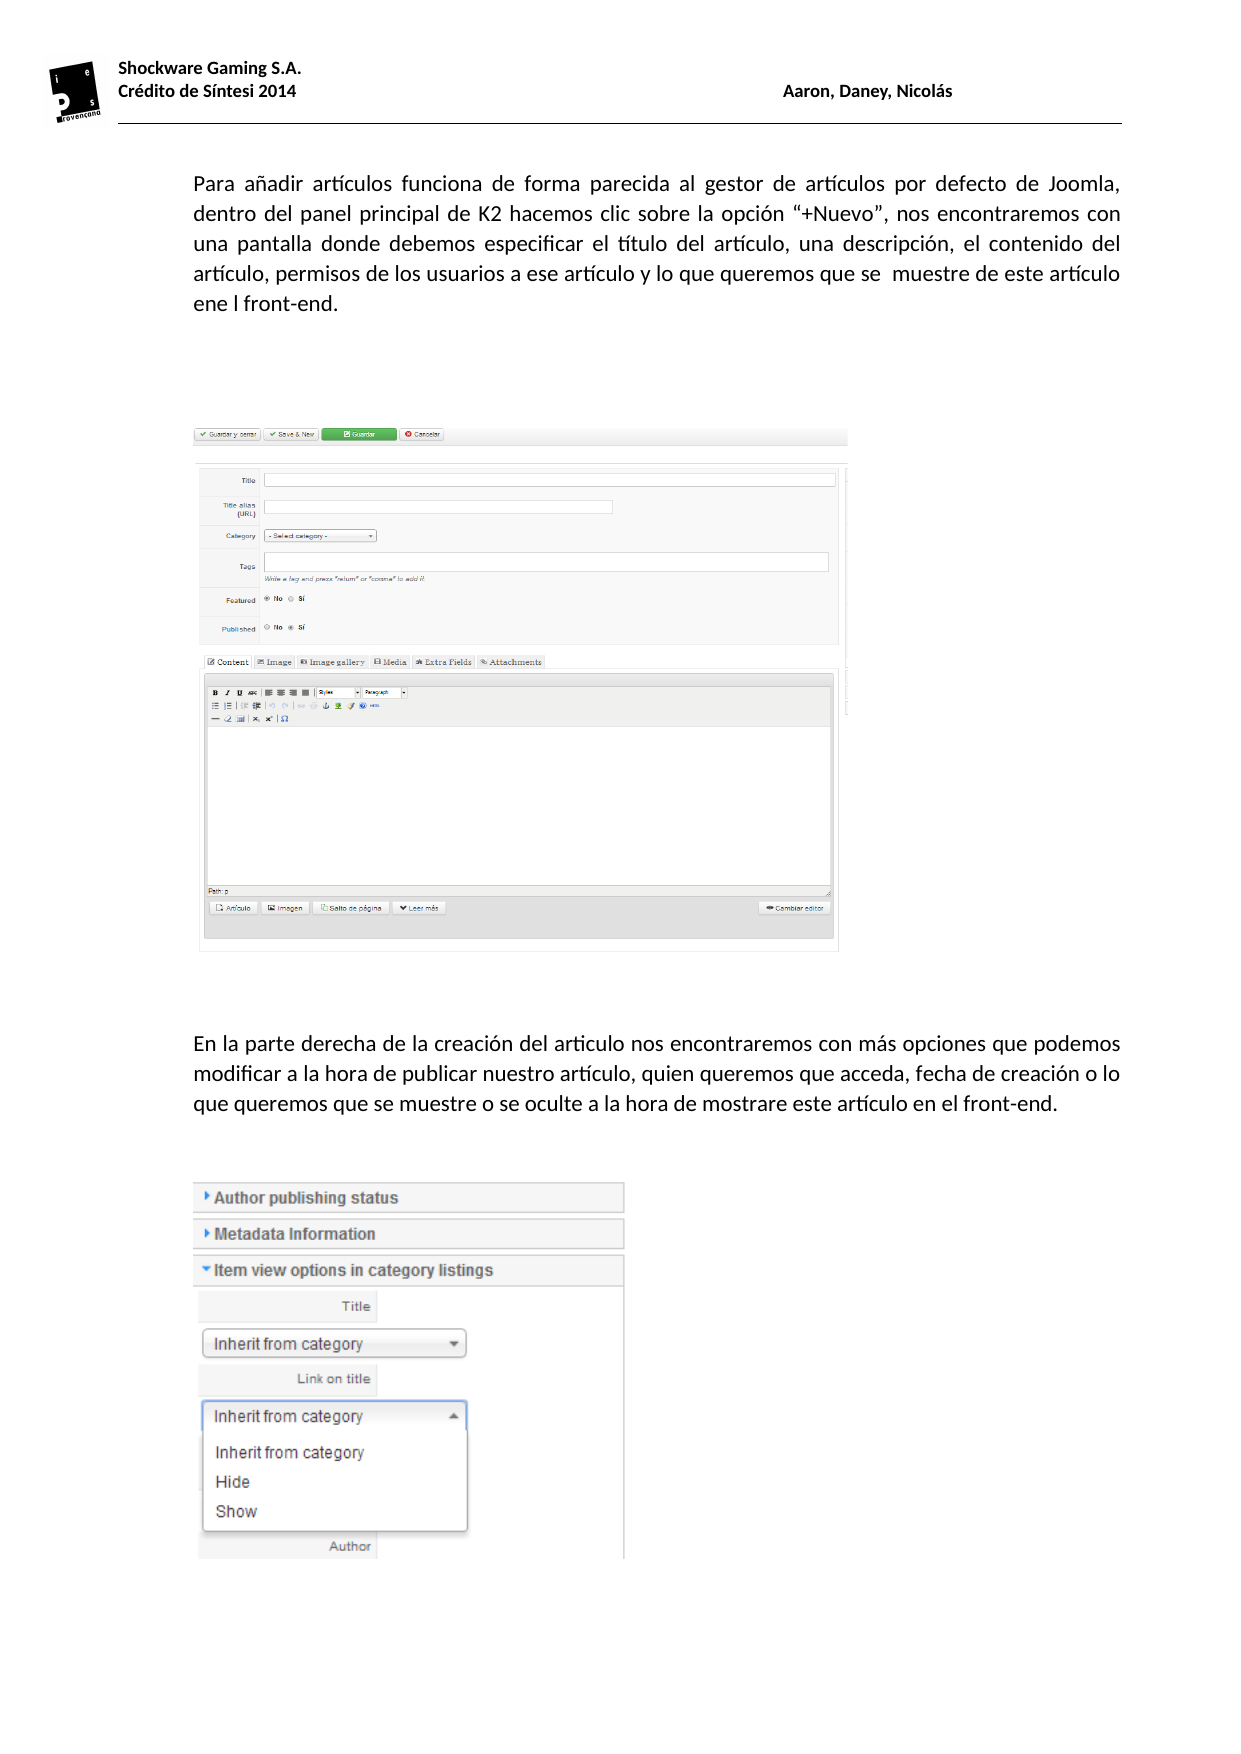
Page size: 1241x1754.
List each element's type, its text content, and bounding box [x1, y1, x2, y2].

list En la parte derecha de la creación del articulo nos encontraremos con más opciones que podemos modificar a la hora de publicar nuestro artículo, quien queremos que acceda, fecha de creación o lo que queremos que se muestre o se oculte a la hora de mostrare este artículo en el front-end. [193, 1029, 1122, 1117]
list Para añadir artículos funciona de forma parecida al gestor de artículos por defecto de Joomla, dentro del panel principal de K2 hacemos clic sobre la opción “+Nuevo”, nos encontraremos con una pantalla donde debemos especificar el título del artículo, una descripción, el contenido del artículo, permisos de los usuarios a ese artículo y lo que queremos que se muestre de este artículo ene l front-end. [193, 169, 1122, 317]
